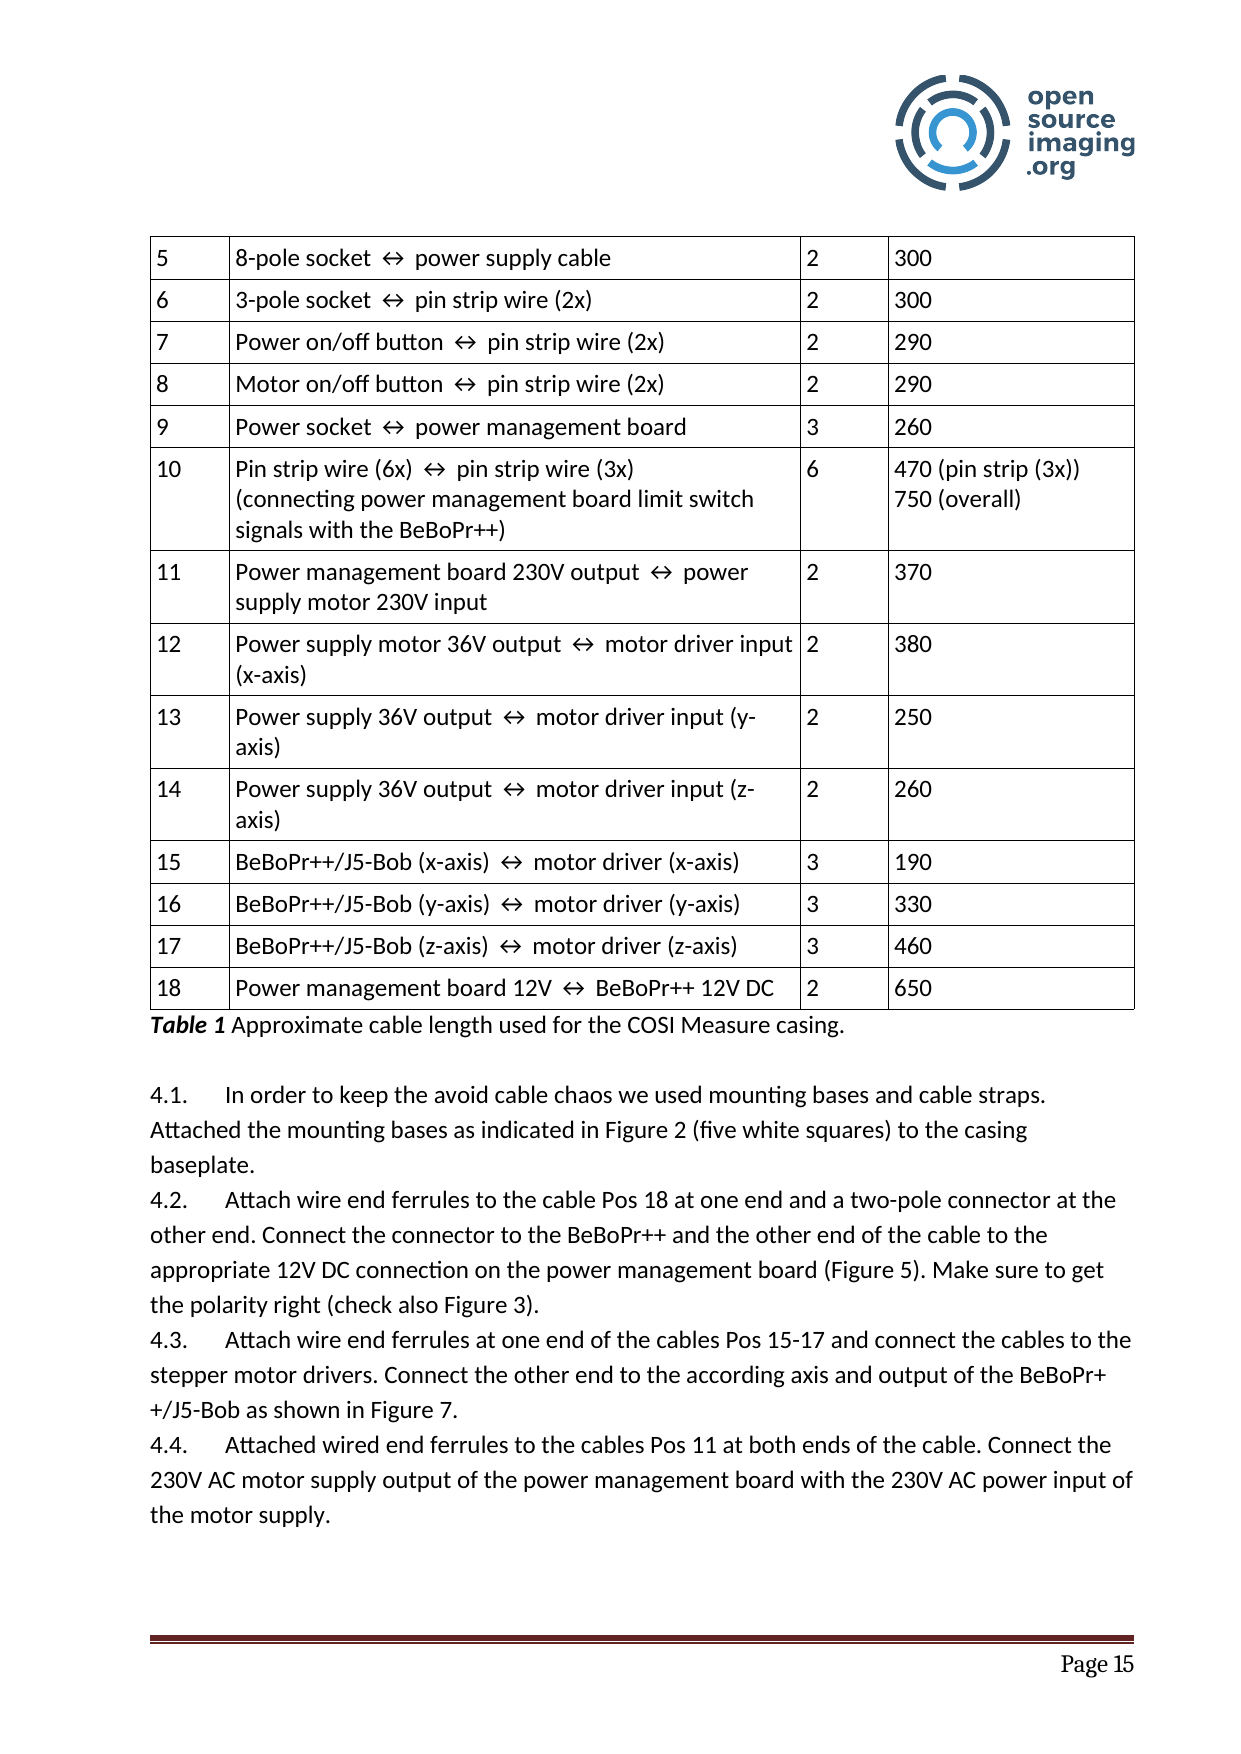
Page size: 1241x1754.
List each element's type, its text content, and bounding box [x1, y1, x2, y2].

table_cell 260 [889, 769, 1134, 840]
table_cell 2 [801, 237, 888, 278]
table_cell 260 [889, 406, 1134, 447]
table_cell 2 [801, 624, 888, 695]
list Table 1 Approximate cable length used for the COSI Measure casing. [150, 1010, 1134, 1039]
table_cell Power socket ↔ power management board [230, 406, 800, 447]
table_cell 16 [151, 884, 229, 924]
table_cell 460 [889, 926, 1134, 967]
table_cell 17 [151, 926, 229, 967]
table_cell 14 [151, 769, 229, 840]
table_cell BeBoPr++/J5-Bob (z-axis) ↔ motor driver (z-axis) [230, 926, 800, 967]
table_cell Power management board 230V output ↔ power supply motor 230V input [230, 551, 800, 623]
table_cell 5 [151, 237, 229, 278]
table_cell 650 [889, 968, 1134, 1009]
list Attached wired end ferrules to the cables Pos 11 at both ends of the cable. Connect the 230V AC motor supply output of the power management board with the 230V AC power input of the motor supply. [150, 1429, 1134, 1529]
table_cell Power supply motor 36V output ↔ motor driver input (x-axis) [230, 624, 800, 695]
table_cell 3 [801, 884, 888, 924]
table_cell 3-pole socket ↔ pin strip wire (2x) [230, 280, 800, 321]
table_cell 3 [801, 926, 888, 967]
table_cell 330 [889, 884, 1134, 924]
table_cell 300 [889, 280, 1134, 321]
table_cell 2 [801, 968, 888, 1009]
table_cell 15 [151, 841, 229, 882]
table_cell 6 [801, 448, 888, 550]
table_cell Power supply 36V output ↔ motor driver input (z-axis) [230, 769, 800, 840]
table_cell Power supply 36V output ↔ motor driver input (y-axis) [230, 696, 800, 768]
list Attach wire end ferrules to the cable Pos 18 at one end and a two-pole connector at the other end. Connect the connector to the BeBoPr++ and the other end of the cable to the appropriate 12V DC connection on the power management board (Figure 5). Make sure to get the polarity right (check also Figure 3). [150, 1184, 1134, 1319]
table_cell 2 [801, 280, 888, 321]
table_cell 2 [801, 322, 888, 363]
table_cell 8-pole socket ↔ power supply cable [230, 237, 800, 278]
table_cell 300 [889, 237, 1134, 278]
table_cell 290 [889, 364, 1134, 405]
table_cell 3 [801, 406, 888, 447]
table_cell 11 [151, 551, 229, 623]
table_cell BeBoPr++/J5-Bob (y-axis) ↔ motor driver (y-axis) [230, 884, 800, 924]
table_cell Pin strip wire (6x) ↔ pin strip wire (3x) (connecting power management board limit switch signals with the BeBoPr++) [230, 448, 800, 550]
table_cell 470 (pin strip (3x)) 750 (overall) [889, 448, 1134, 550]
table_cell 2 [801, 551, 888, 623]
table_cell 6 [151, 280, 229, 321]
table_cell 250 [889, 696, 1134, 768]
table_cell 290 [889, 322, 1134, 363]
table_cell 190 [889, 841, 1134, 882]
table_cell Motor on/off button ↔ pin strip wire (2x) [230, 364, 800, 405]
table_cell 2 [801, 364, 888, 405]
table_cell Power management board 12V ↔ BeBoPr++ 12V DC [230, 968, 800, 1009]
picture [895, 75, 1135, 191]
table_cell 7 [151, 322, 229, 363]
table_cell 2 [801, 696, 888, 768]
table_cell Power on/off button ↔ pin strip wire (2x) [230, 322, 800, 363]
list In order to keep the avoid cable chaos we used mounting bases and cable straps. Attached the mounting bases as indicated in Figure 2 (five white squares) to the casing baseplate. [150, 1079, 1134, 1179]
table_cell 370 [889, 551, 1134, 623]
list Attach wire end ferrules at one end of the cables Pos 15-17 and connect the cables to the stepper motor drivers. Connect the other end to the according axis and output of the BeBoPr++/J5-Bob as shown in Figure 7. [150, 1324, 1134, 1424]
table_cell 10 [151, 448, 229, 550]
table_cell 13 [151, 696, 229, 768]
table_cell 12 [151, 624, 229, 695]
table_cell BeBoPr++/J5-Bob (x-axis) ↔ motor driver (x-axis) [230, 841, 800, 882]
table_cell 3 [801, 841, 888, 882]
table_cell 9 [151, 406, 229, 447]
table_cell 18 [151, 968, 229, 1009]
table_cell 8 [151, 364, 229, 405]
table_cell 380 [889, 624, 1134, 695]
table_cell 2 [801, 769, 888, 840]
